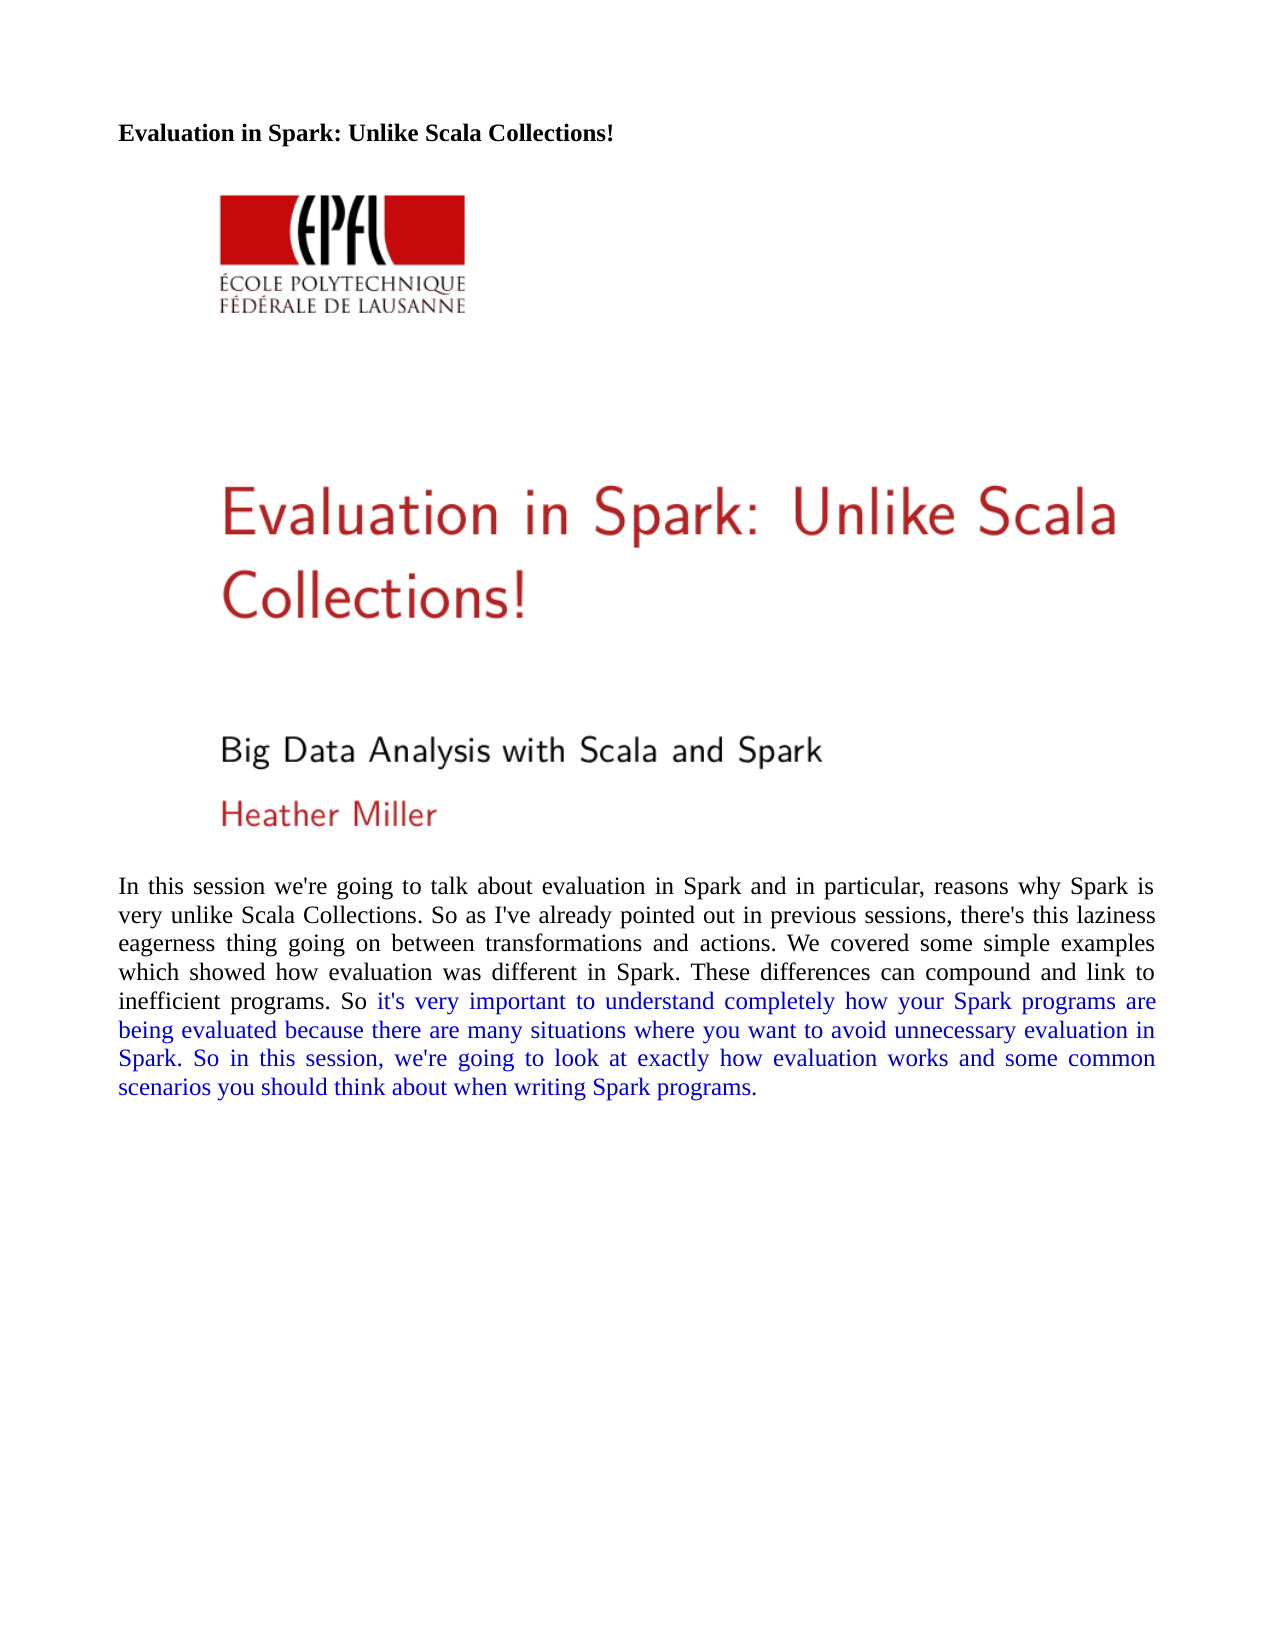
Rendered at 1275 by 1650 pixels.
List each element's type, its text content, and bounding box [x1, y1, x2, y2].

picture [118, 175, 1157, 843]
text In this session we're going to talk about evaluation in Spark and in particular, reasons why Spark is very unlike Scala Collections. So as I've already pointed out in previous sessions, there's this laziness eagerness thing going on between transformations and actions. We covered some simple examples which showed how evaluation was different in Spark. These differences can compound and link to inefficient programs. So it's very important to understand completely how your Spark programs are being evaluated because there are many situations where you want to avoid unnecessary evaluation in Spark. So in this session, we're going to look at exactly how evaluation works and some common scenarios you should think about when writing Spark programs. [118, 871, 1157, 1101]
text Evaluation in Spark: Unlike Scala Collections! [118, 118, 1157, 147]
